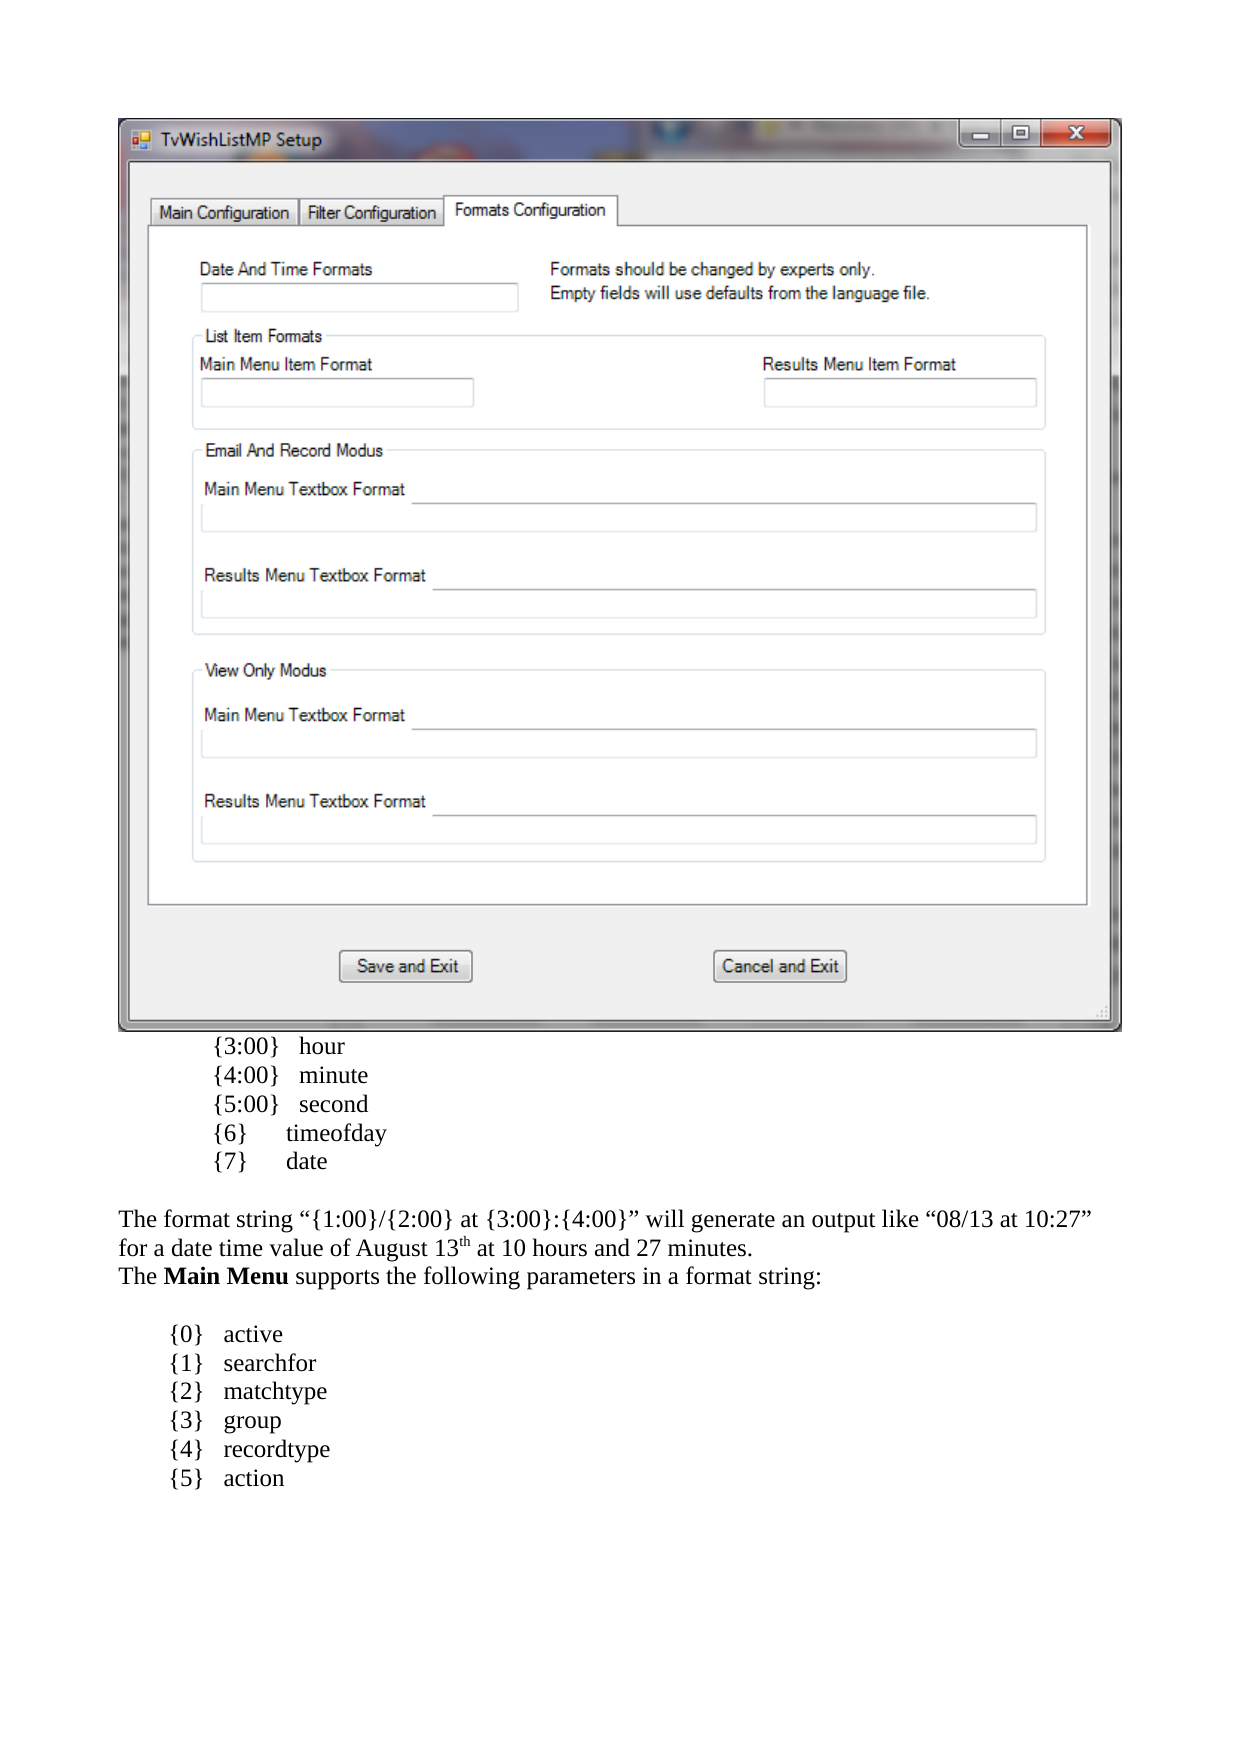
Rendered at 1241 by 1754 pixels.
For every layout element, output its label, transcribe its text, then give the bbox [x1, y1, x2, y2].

text {0} active [118, 1319, 1122, 1348]
text {2} matchtype [118, 1376, 1122, 1405]
text {5:00} second [118, 1089, 1122, 1118]
text {4} recordtype [118, 1434, 1122, 1463]
picture [118, 118, 1122, 1032]
text The format string “{1:00}/{2:00} at {3:00}:{4:00}” will generate an output like “08/13 at 10:27” for a date time value of August 13th at 10 hours and 27 minutes. [118, 1204, 1122, 1261]
text {6} timeofday [118, 1118, 1122, 1146]
text {3} group [118, 1405, 1122, 1434]
text {4:00} minute [118, 1060, 1122, 1089]
text {1} searchfor [118, 1348, 1122, 1376]
text {5} action [118, 1463, 1122, 1491]
text {7} date [118, 1146, 1122, 1175]
text The Main Menu supports the following parameters in a format string: [118, 1261, 1122, 1290]
text {3:00} hour [118, 1032, 1122, 1060]
